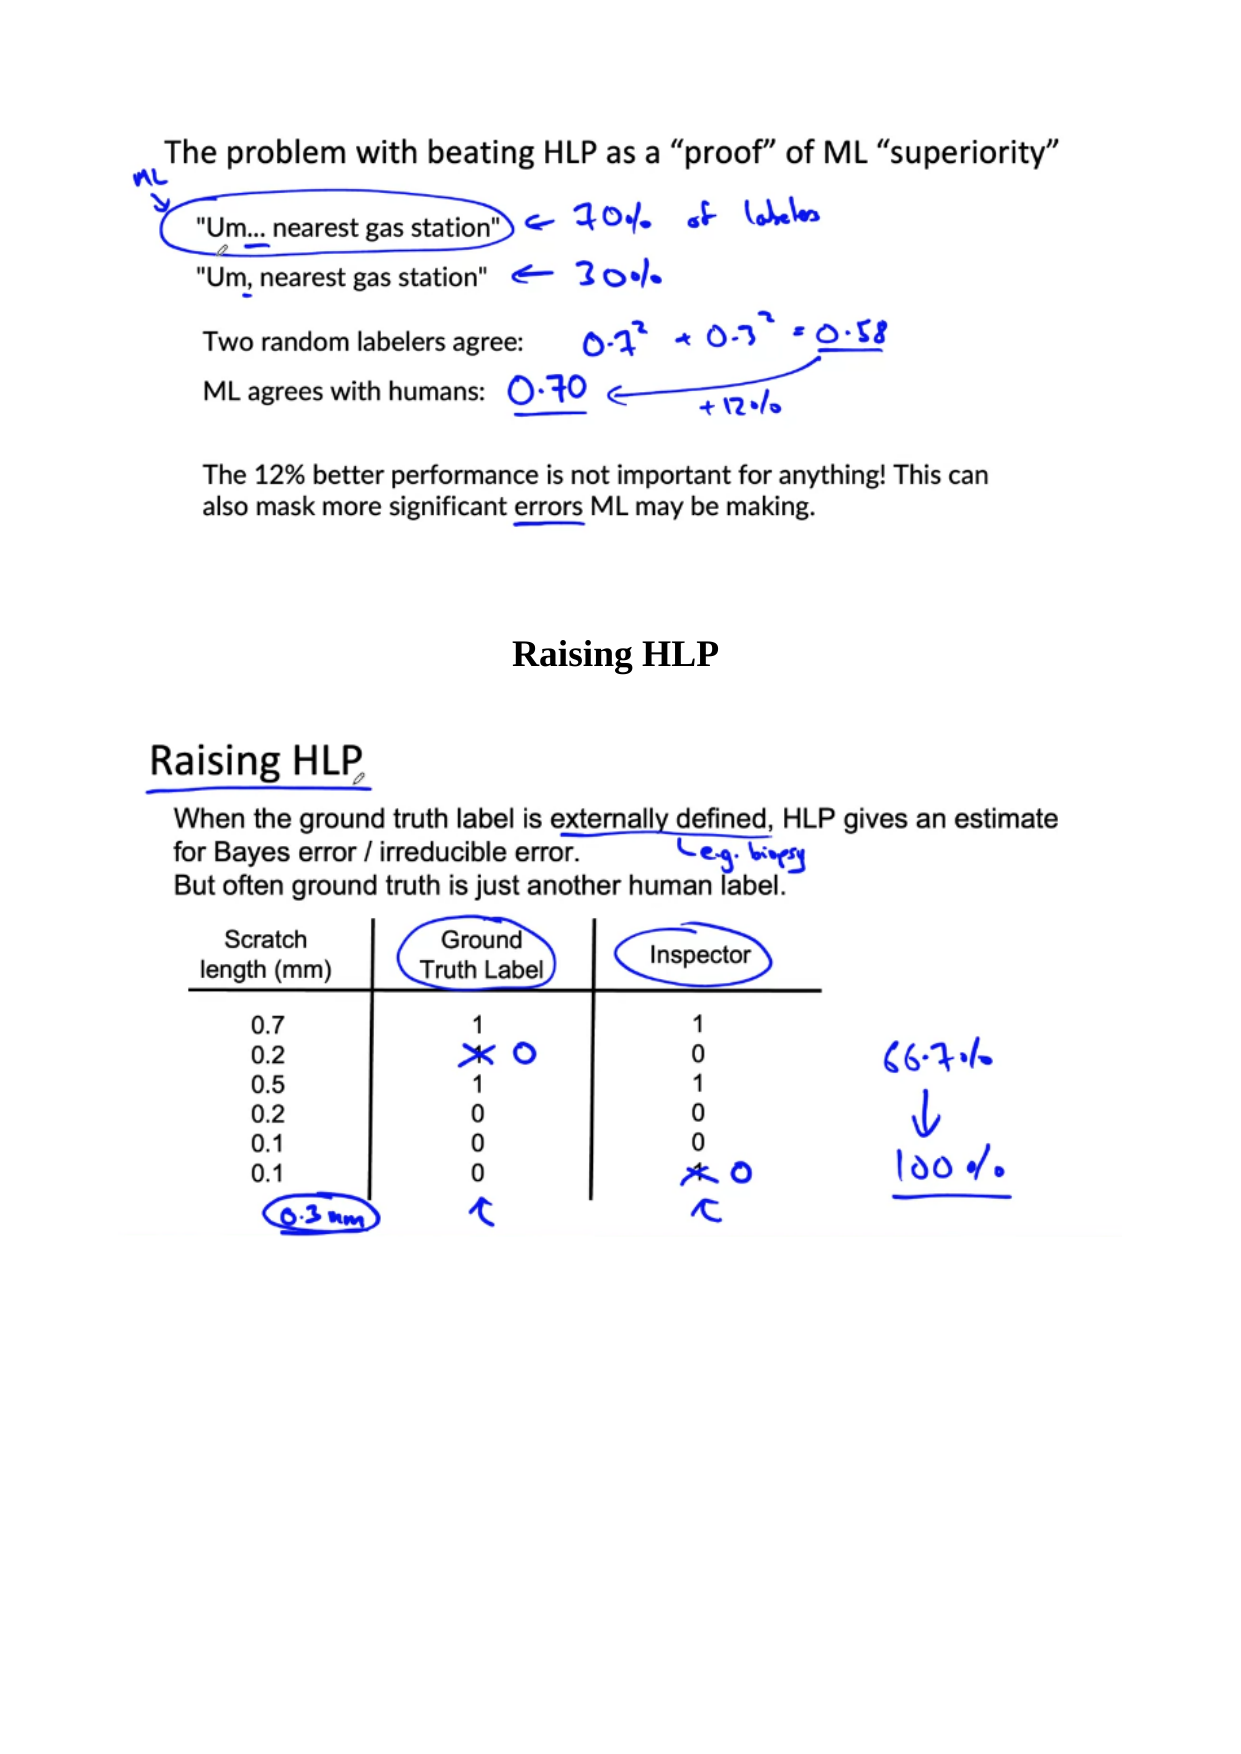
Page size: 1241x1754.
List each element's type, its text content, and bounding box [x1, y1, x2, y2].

picture [118, 118, 1123, 536]
subtitle Raising HLP [118, 632, 1122, 675]
picture [118, 720, 1123, 1237]
